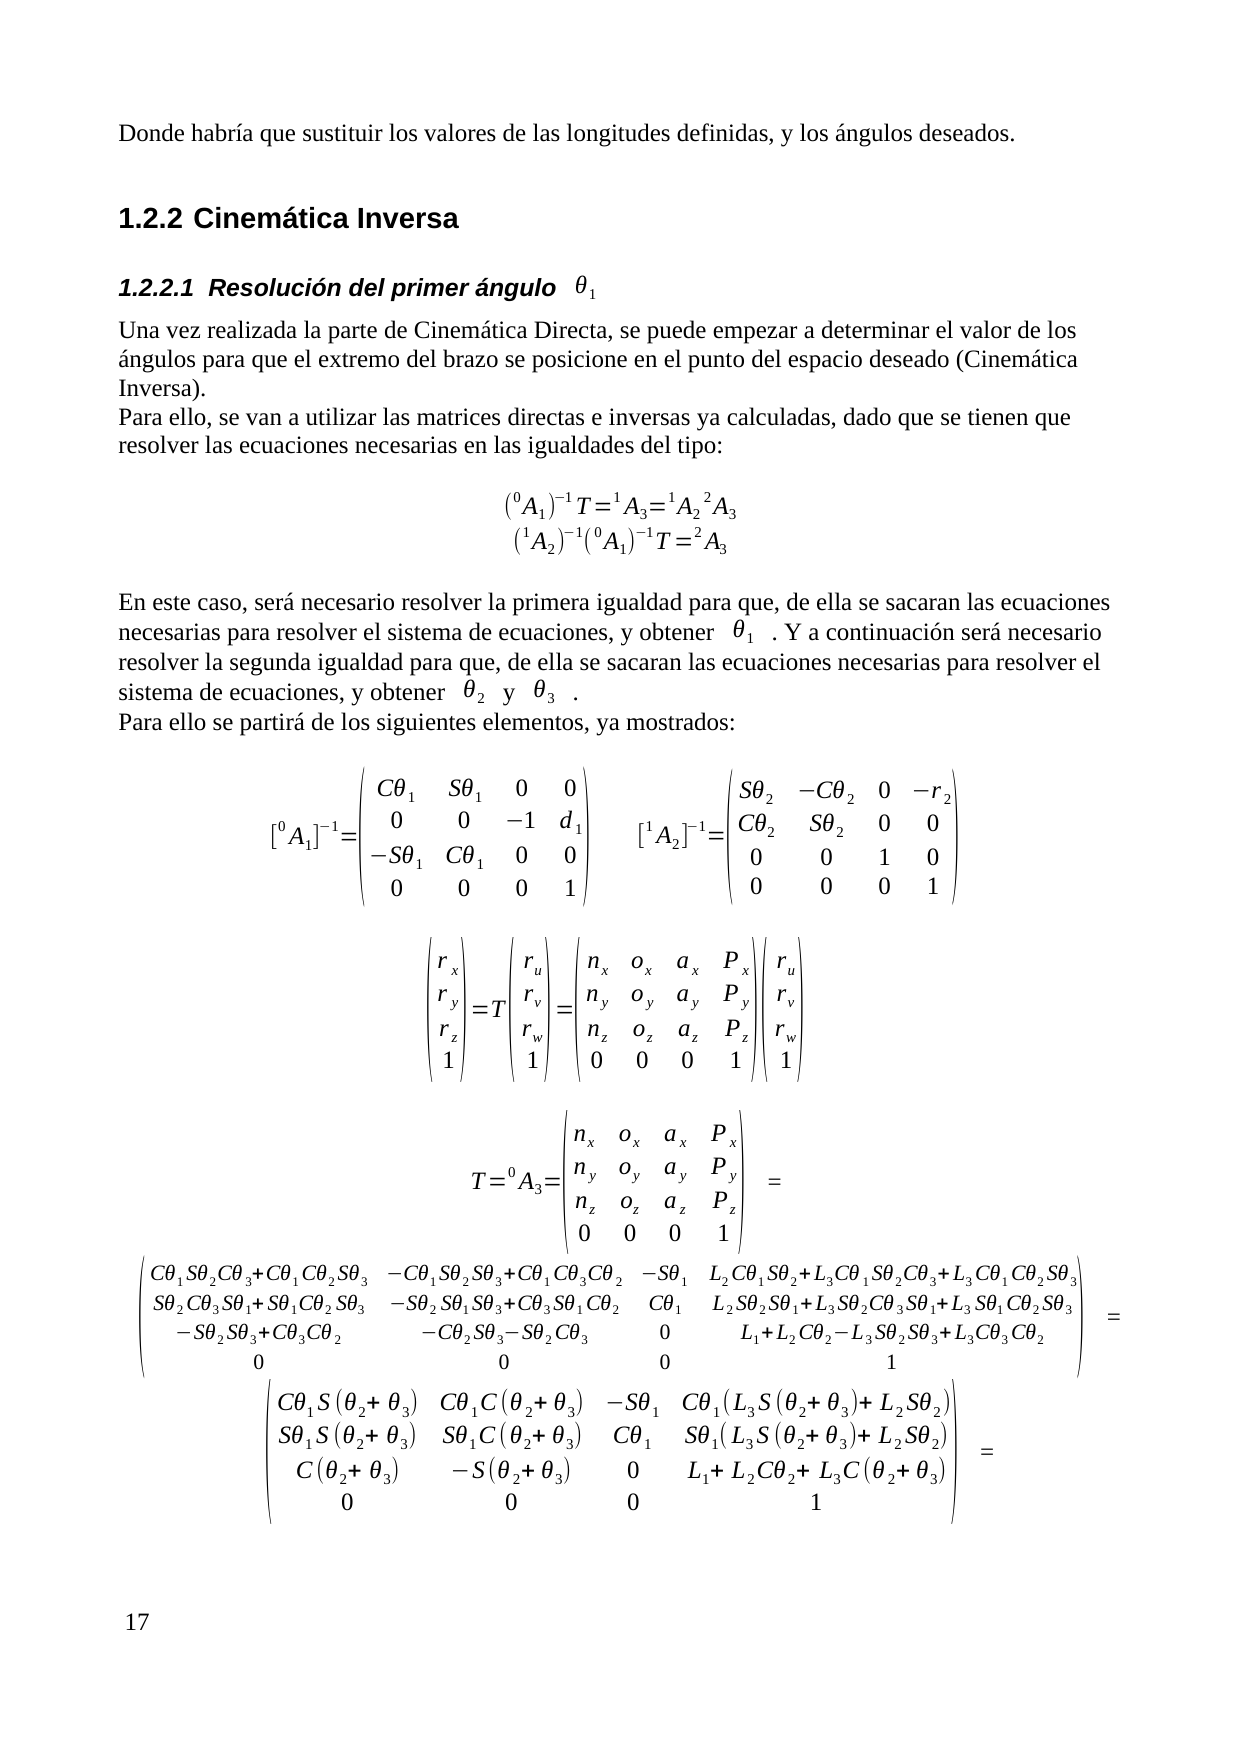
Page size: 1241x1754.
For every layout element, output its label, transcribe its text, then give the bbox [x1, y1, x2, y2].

text En este caso, será necesario resolver la primera igualdad para que, de ella se sacaran las ecuaciones necesarias para resolver el sistema de ecuaciones, y obtener. Y a continuación será necesario resolver la segunda igualdad para que, de ella se sacaran las ecuaciones necesarias para resolver el sistema de ecuaciones, y obtenery. [118, 587, 1122, 707]
subtitle Cinemática Inversa [118, 201, 1122, 234]
text = [118, 1254, 1122, 1379]
text Donde habría que sustituir los valores de las longitudes definidas, y los ángulos deseados. [118, 118, 1122, 147]
text = [118, 1379, 1122, 1523]
text Para ello se partirá de los siguientes elementos, ya mostrados: [118, 707, 1122, 736]
text = [118, 1110, 1122, 1254]
text Una vez realizada la parte de Cinemática Directa, se puede empezar a determinar el valor de los ángulos para que el extremo del brazo se posicione en el punto del espacio deseado (Cinemática Inversa). [118, 316, 1122, 402]
subtitle Resolución del primer ángulo [118, 272, 1122, 303]
text Para ello, se van a utilizar las matrices directas e inversas ya calculadas, dado que se tienen que resolver las ecuaciones necesarias en las igualdades del tipo: [118, 402, 1122, 459]
